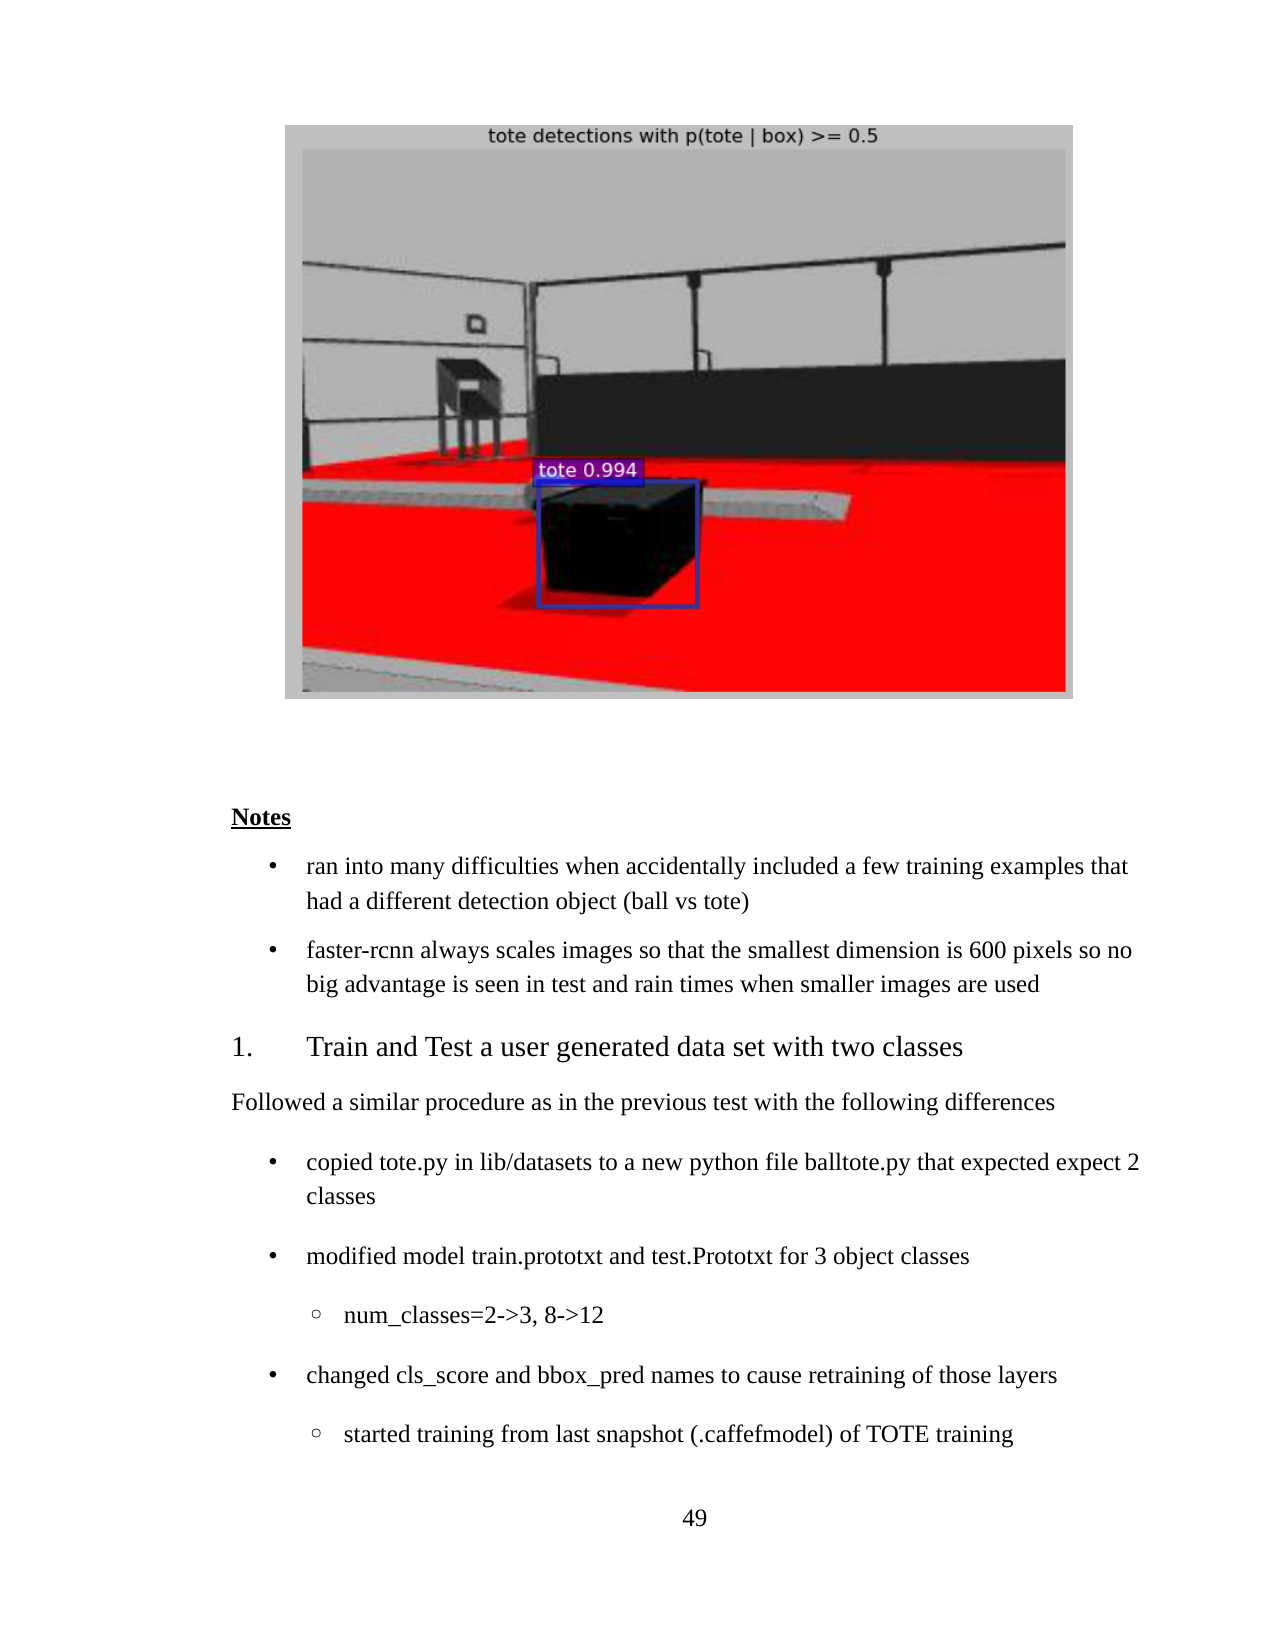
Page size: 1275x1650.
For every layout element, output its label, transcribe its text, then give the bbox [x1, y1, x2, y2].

list copied tote.py in lib/datasets to a new python file balltote.py that expected expect 2 classes [269, 1147, 1158, 1210]
subtitle Train and Test a user generated data set with two classes [231, 1029, 1158, 1062]
picture [284, 125, 1073, 699]
list faster-rcnn always scales images so that the smallest dimension is 600 pixels so no big advantage is seen in test and rain times when smaller images are used [269, 935, 1158, 998]
list changed cls_score and bbox_pred names to cause retraining of those layers [269, 1360, 1158, 1389]
list ran into many difficulties when accidentally included a few training examples that had a different detection object (ball vs tote) [269, 851, 1158, 915]
list num_classes=2->3, 8->12 [306, 1300, 1158, 1329]
list Followed a similar procedure as in the previous test with the following differences [231, 1087, 1158, 1116]
text Notes [231, 802, 1158, 831]
list started training from last snapshot (.caffefmodel) of TOTE training [306, 1419, 1158, 1448]
list modified model train.prototxt and test.Prototxt for 3 object classes [269, 1241, 1158, 1270]
